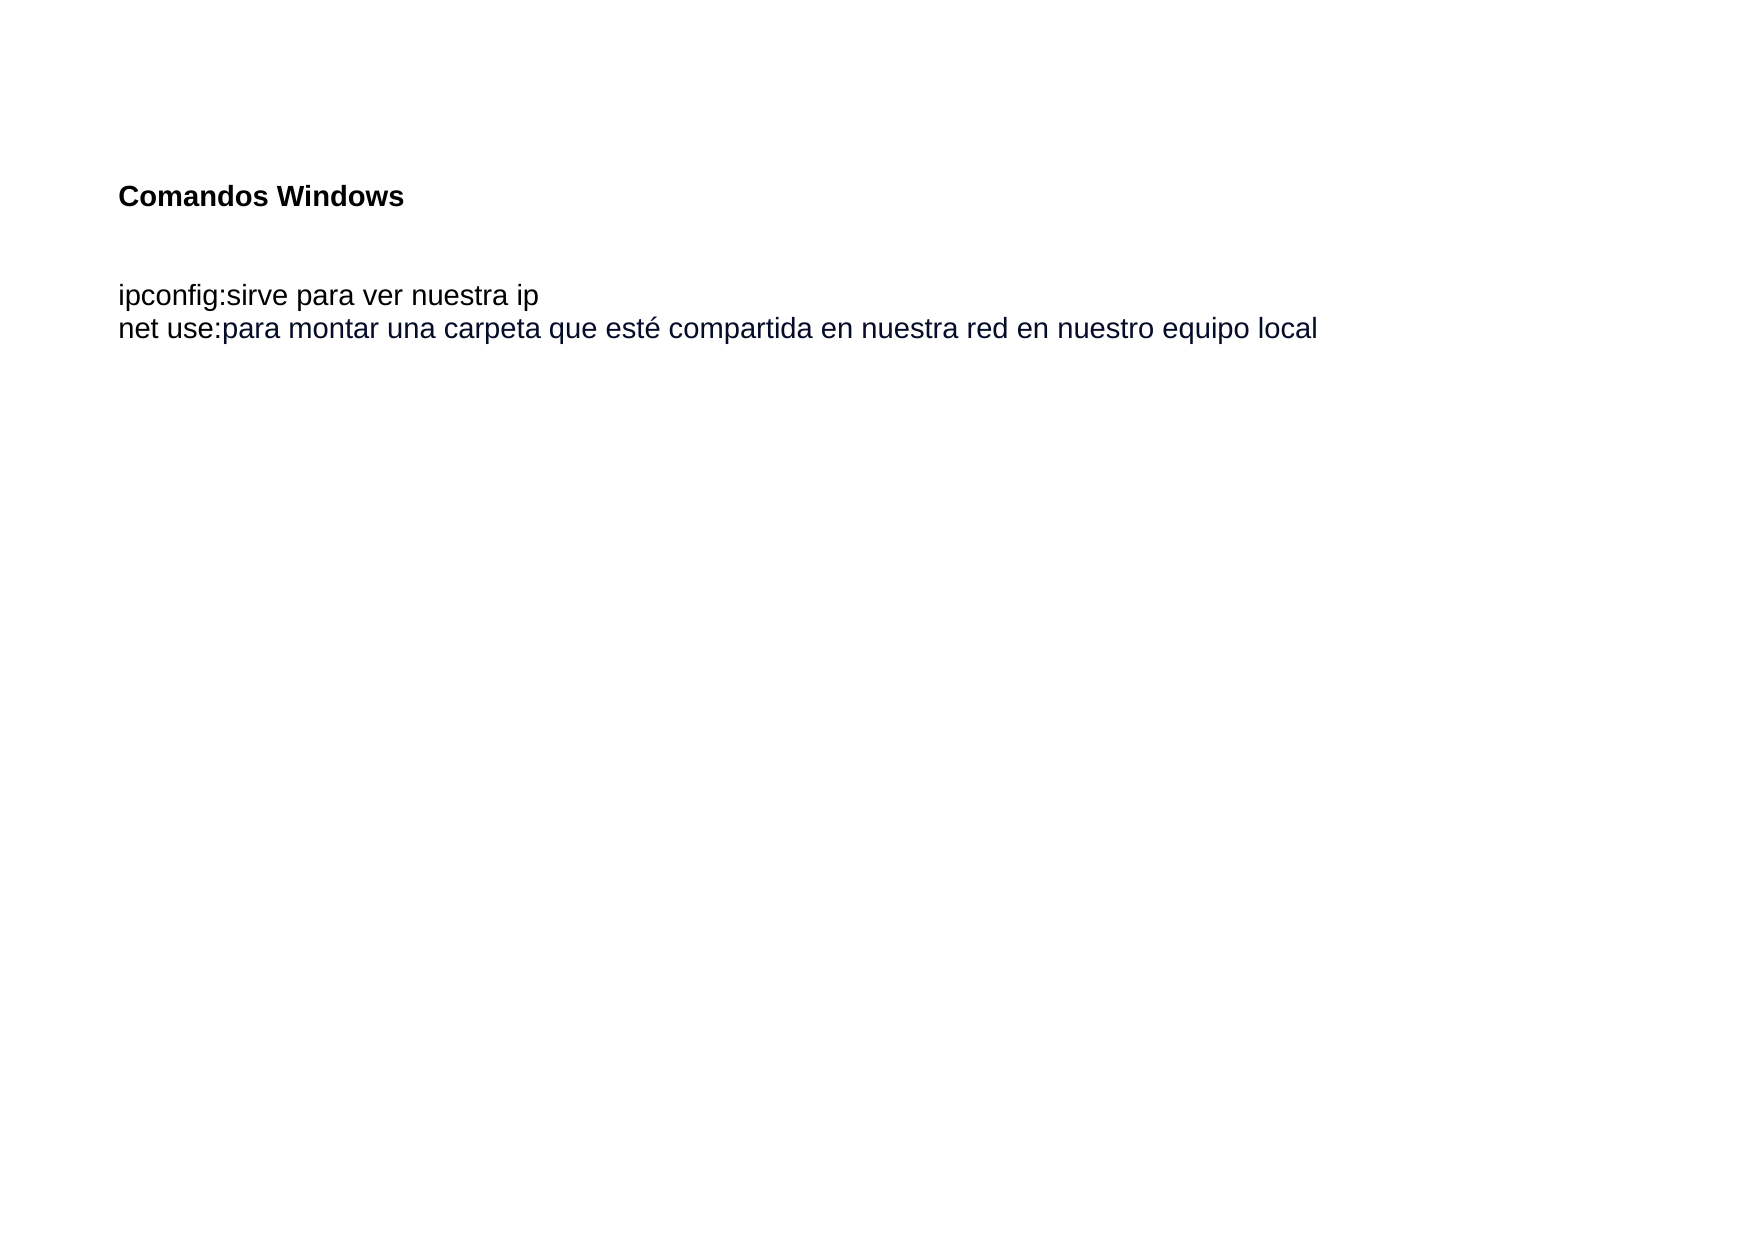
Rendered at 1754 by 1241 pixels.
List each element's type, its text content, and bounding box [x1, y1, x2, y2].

text ipconfig:sirve para ver nuestra ip [118, 278, 1636, 311]
subtitle Comandos Windows [118, 179, 1636, 212]
text net use:para montar una carpeta que esté compartida en nuestra red en nuestro equipo local [118, 311, 1636, 345]
